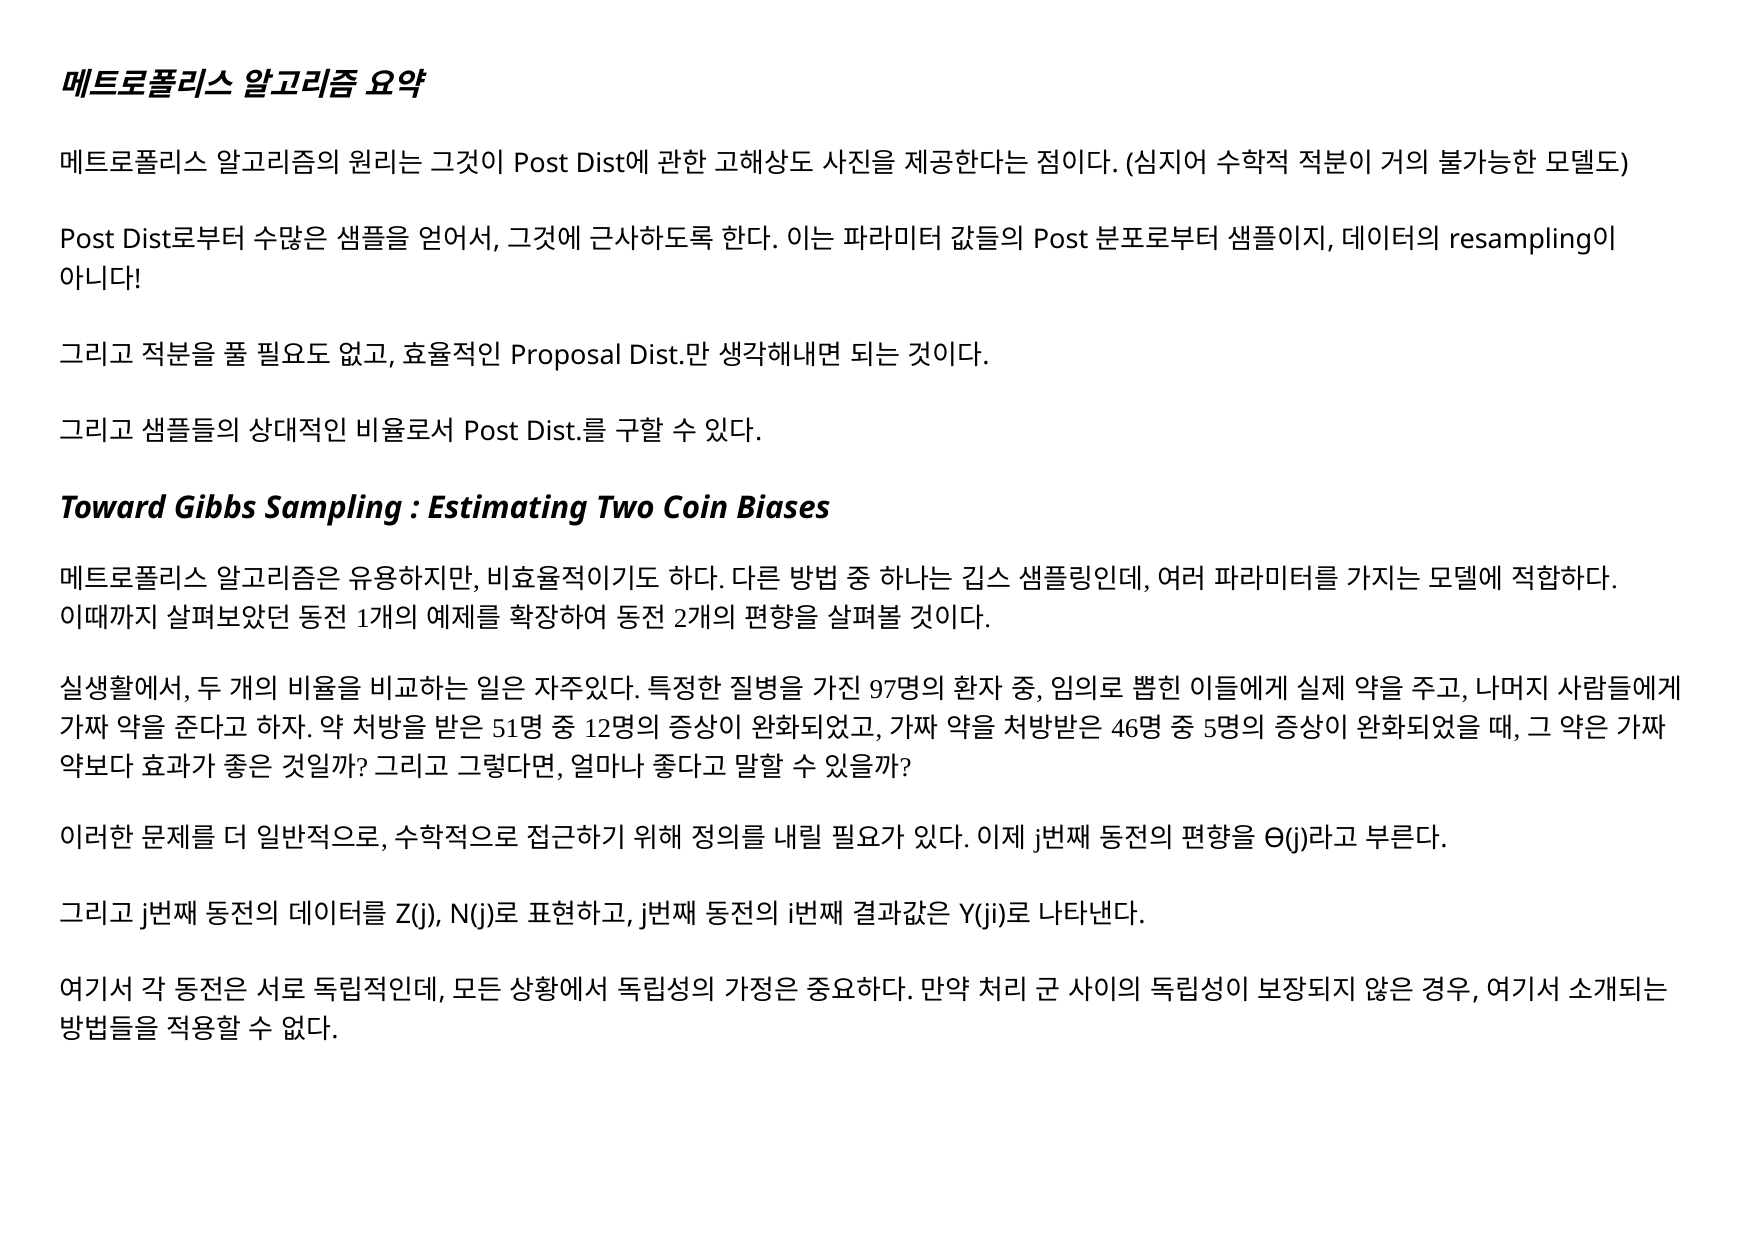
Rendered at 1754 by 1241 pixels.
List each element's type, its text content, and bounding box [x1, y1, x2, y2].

text 메트로폴리스 알고리즘 요약 [59, 59, 1695, 104]
text 메트로폴리스 알고리즘은 유용하지만, 비효율적이기도 하다. 다른 방법 중 하나는 깁스 샘플링인데, 여러 파라미터를 가지는 모델에 적합하다. 이때까지 살펴보았던 동전 1개의 예제를 확장하여 동전 2개의 편향을 살펴볼 것이다. [59, 557, 1695, 635]
text 여기서 각 동전은 서로 독립적인데, 모든 상황에서 독립성의 가정은 중요하다. 만약 처리 군 사이의 독립성이 보장되지 않은 경우, 여기서 소개되는 방법들을 적용할 수 없다. [59, 968, 1695, 1047]
text 실생활에서, 두 개의 비율을 비교하는 일은 자주있다. 특정한 질병을 가진 97명의 환자 중, 임의로 뽑힌 이들에게 실제 약을 주고, 나머지 사람들에게 가짜 약을 준다고 하자. 약 처방을 받은 51명 중 12명의 증상이 완화되었고, 가짜 약을 처방받은 46명 중 5명의 증상이 완화되었을 때, 그 약은 가짜 약보다 효과가 좋은 것일까? 그리고 그렇다면, 얼마나 좋다고 말할 수 있을까? [59, 667, 1695, 784]
text Post Dist로부터 수많은 샘플을 얻어서, 그것에 근사하도록 한다. 이는 파라미터 값들의 Post 분포로부터 샘플이지, 데이터의 resampling이 아니다! [59, 217, 1695, 296]
text 그리고 적분을 풀 필요도 없고, 효율적인 Proposal Dist.만 생각해내면 되는 것이다. [59, 333, 1695, 372]
text 메트로폴리스 알고리즘의 원리는 그것이 Post Dist에 관한 고해상도 사진을 제공한다는 점이다. (심지어 수학적 적분이 거의 불가능한 모델도) [59, 141, 1695, 181]
text 그리고 j번째 동전의 데이터를 Z(j), N(j)로 표현하고, j번째 동전의 i번째 결과값은 Y(ji)로 나타낸다. [59, 892, 1695, 931]
text 이러한 문제를 더 일반적으로, 수학적으로 접근하기 위해 정의를 내릴 필요가 있다. 이제 j번째 동전의 편향을 Ө(j)라고 부른다. [59, 816, 1695, 855]
text 그리고 샘플들의 상대적인 비율로서 Post Dist.를 구할 수 있다. [59, 409, 1695, 449]
text Toward Gibbs Sampling : Estimating Two Coin Biases [59, 486, 1695, 528]
